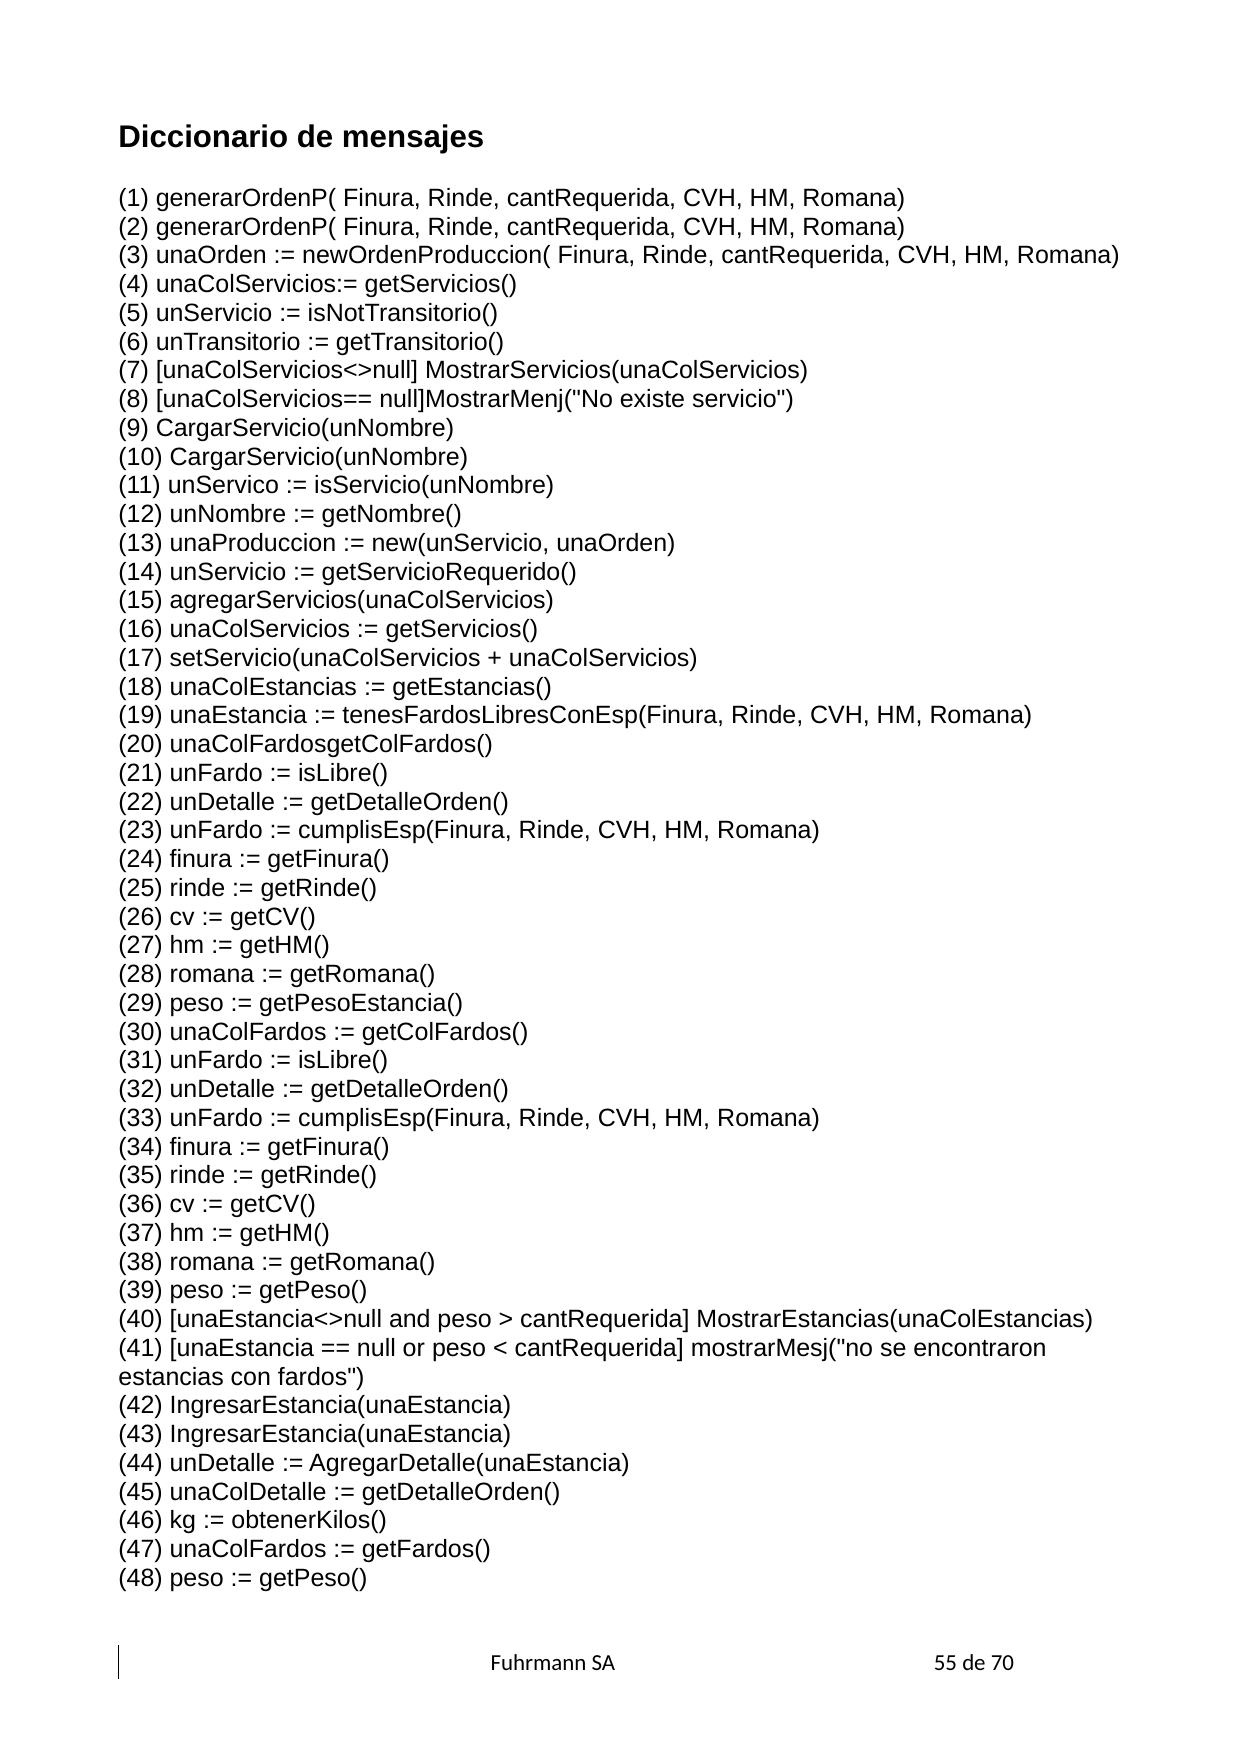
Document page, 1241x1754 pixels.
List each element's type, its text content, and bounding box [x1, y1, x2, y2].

text (38) romana := getRomana() [118, 1247, 1122, 1275]
text (5) unServicio := isNotTransitorio() [118, 298, 1122, 327]
text (17) setServicio(unaColServicios + unaColServicios) [118, 643, 1122, 672]
text (29) peso := getPesoEstancia() [118, 988, 1122, 1017]
text (41) [unaEstancia == null or peso < cantRequerida] mostrarMesj("no se encontraron estancias con fardos") [118, 1333, 1122, 1390]
text (33) unFardo := cumplisEsp(Finura, Rinde, CVH, HM, Romana) [118, 1103, 1122, 1132]
text (37) hm := getHM() [118, 1218, 1122, 1247]
text (32) unDetalle := getDetalleOrden() [118, 1074, 1122, 1103]
text (23) unFardo := cumplisEsp(Finura, Rinde, CVH, HM, Romana) [118, 815, 1122, 844]
text (8) [unaColServicios== null]MostrarMenj("No existe servicio") [118, 384, 1122, 413]
text (34) finura := getFinura() [118, 1132, 1122, 1160]
text (24) finura := getFinura() [118, 844, 1122, 873]
text (14) unServicio := getServicioRequerido() [118, 557, 1122, 585]
text (18) unaColEstancias := getEstancias() [118, 672, 1122, 700]
text (6) unTransitorio := getTransitorio() [118, 327, 1122, 355]
text (46) kg := obtenerKilos() [118, 1505, 1122, 1534]
text Diccionario de mensajes [118, 118, 1122, 154]
text (39) peso := getPeso() [118, 1275, 1122, 1304]
text (47) unaColFardos := getFardos() [118, 1534, 1122, 1563]
text (3) unaOrden := newOrdenProduccion( Finura, Rinde, cantRequerida, CVH, HM, Romana) [118, 240, 1122, 269]
text (19) unaEstancia := tenesFardosLibresConEsp(Finura, Rinde, CVH, HM, Romana) [118, 700, 1122, 729]
text (27) hm := getHM() [118, 930, 1122, 959]
text (21) unFardo := isLibre() [118, 758, 1122, 787]
text (40) [unaEstancia<>null and peso > cantRequerida] MostrarEstancias(unaColEstancias) [118, 1304, 1122, 1333]
text (22) unDetalle := getDetalleOrden() [118, 787, 1122, 815]
text (48) peso := getPeso() [118, 1563, 1122, 1592]
text (26) cv := getCV() [118, 902, 1122, 930]
text (13) unaProduccion := new(unServicio, unaOrden) [118, 528, 1122, 557]
text (35) rinde := getRinde() [118, 1160, 1122, 1189]
text (44) unDetalle := AgregarDetalle(unaEstancia) [118, 1448, 1122, 1477]
text (25) rinde := getRinde() [118, 873, 1122, 902]
text (10) CargarServicio(unNombre) [118, 442, 1122, 470]
text (36) cv := getCV() [118, 1189, 1122, 1218]
text (31) unFardo := isLibre() [118, 1045, 1122, 1074]
text (7) [unaColServicios<>null] MostrarServicios(unaColServicios) [118, 355, 1122, 384]
text (43) IngresarEstancia(unaEstancia) [118, 1419, 1122, 1448]
text (9) CargarServicio(unNombre) [118, 413, 1122, 442]
text (4) unaColServicios:= getServicios() [118, 269, 1122, 298]
text (30) unaColFardos := getColFardos() [118, 1017, 1122, 1045]
text (15) agregarServicios(unaColServicios) [118, 585, 1122, 614]
text (20) unaColFardosgetColFardos() [118, 729, 1122, 758]
text (16) unaColServicios := getServicios() [118, 614, 1122, 643]
text (28) romana := getRomana() [118, 959, 1122, 988]
text (12) unNombre := getNombre() [118, 499, 1122, 528]
text (1) generarOrdenP( Finura, Rinde, cantRequerida, CVH, HM, Romana) [118, 183, 1122, 212]
text (11) unServico := isServicio(unNombre) [118, 470, 1122, 499]
text (42) IngresarEstancia(unaEstancia) [118, 1390, 1122, 1419]
text (2) generarOrdenP( Finura, Rinde, cantRequerida, CVH, HM, Romana) [118, 212, 1122, 240]
text (45) unaColDetalle := getDetalleOrden() [118, 1477, 1122, 1505]
